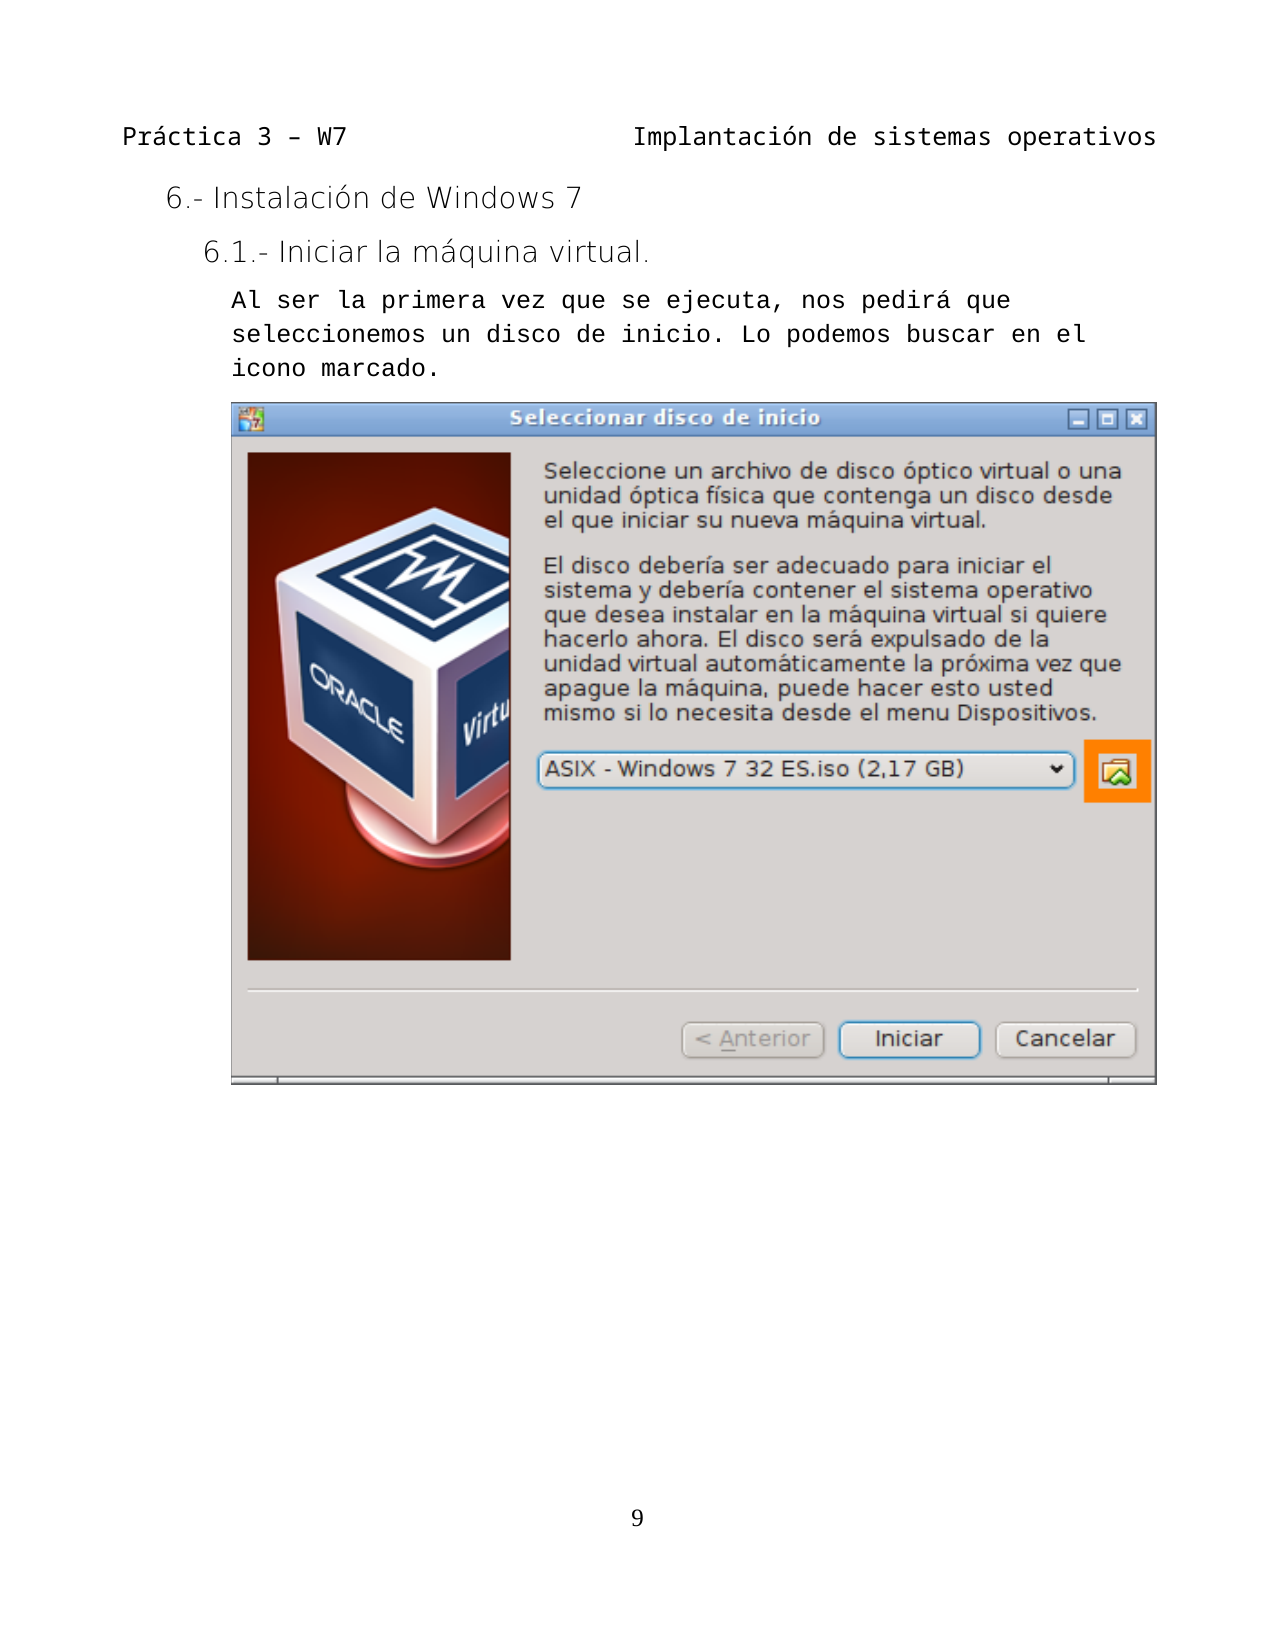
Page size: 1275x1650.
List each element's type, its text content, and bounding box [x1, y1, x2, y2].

list Iniciar la máquina virtual. [193, 235, 1157, 269]
list Instalación de Windows 7 [156, 182, 1157, 216]
text Al ser la primera vez que se ejecuta, nos pedirá que seleccionemos un disco de inicio. Lo podemos buscar en el icono marcado. [231, 288, 1157, 384]
picture [231, 402, 1157, 1085]
